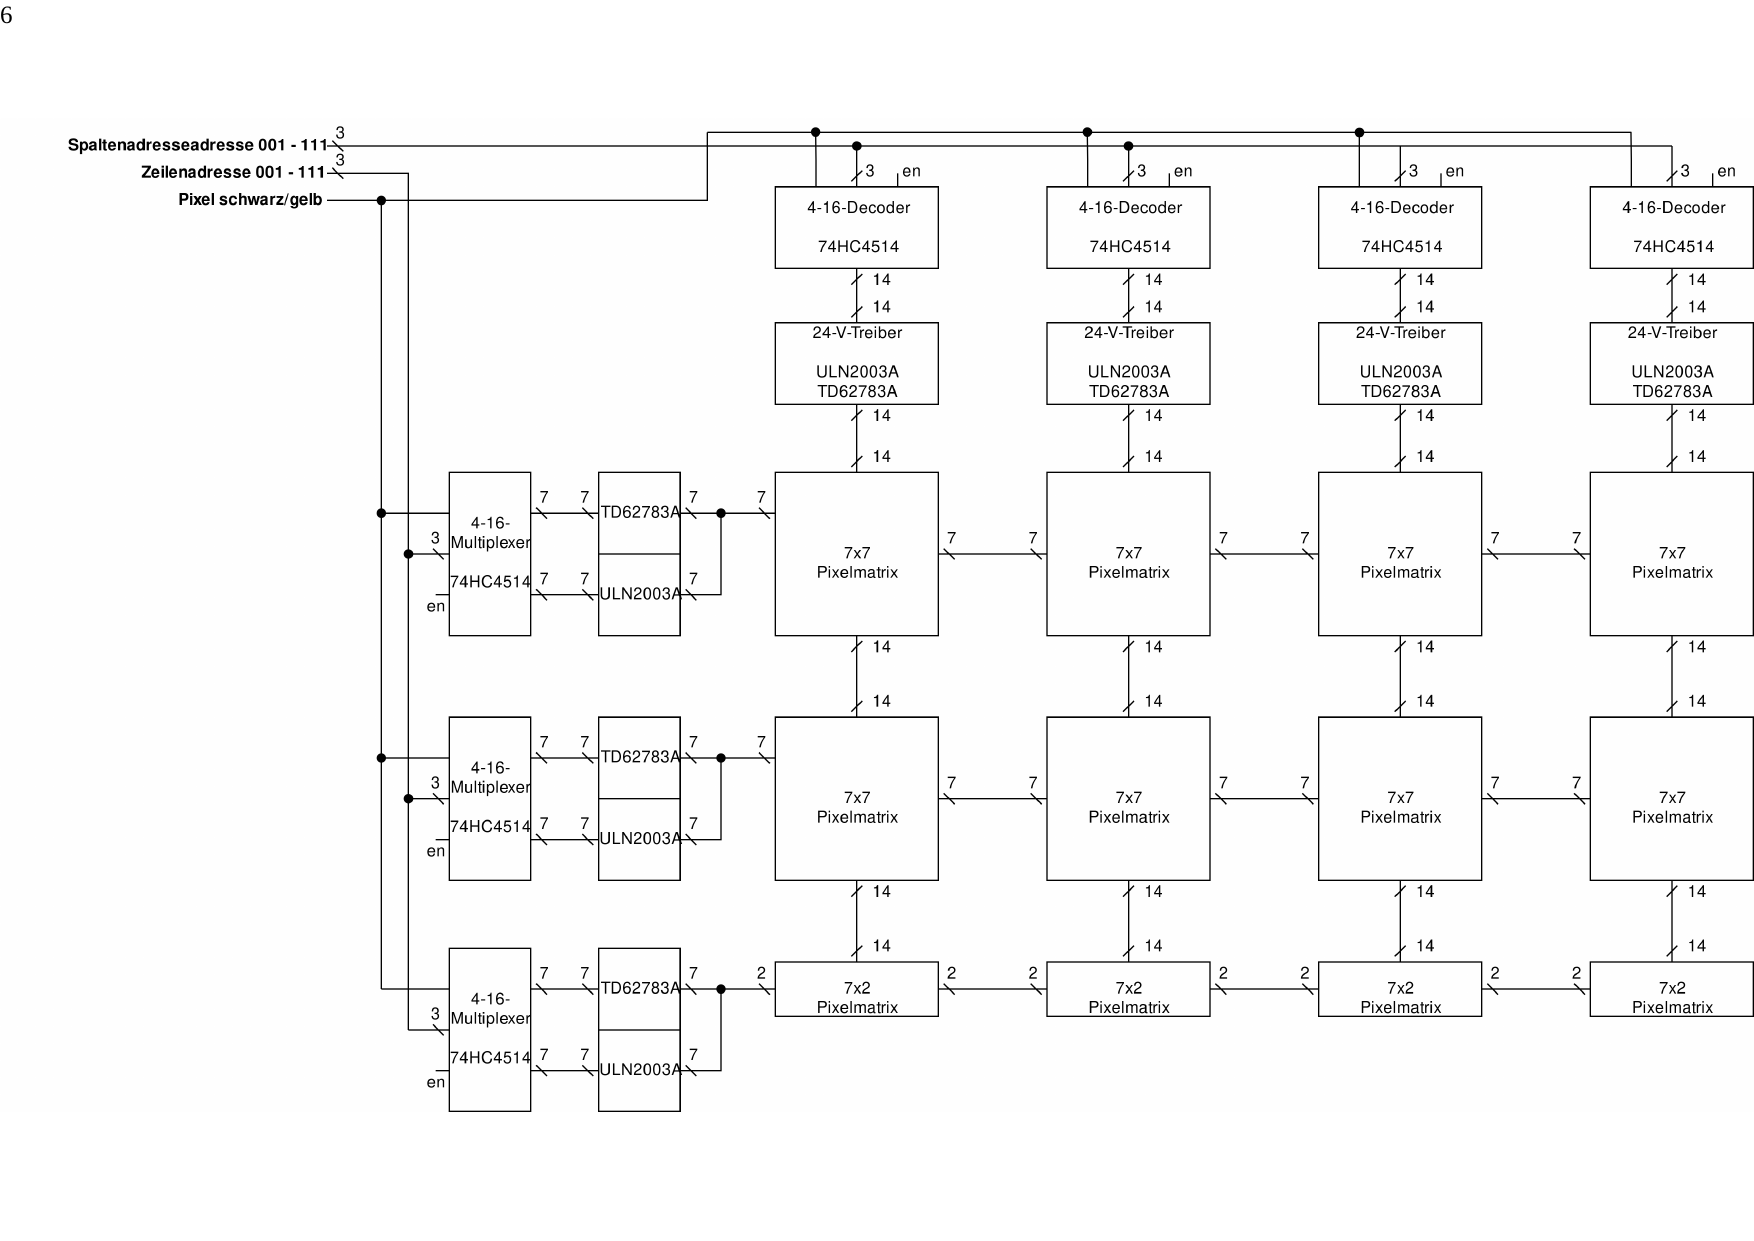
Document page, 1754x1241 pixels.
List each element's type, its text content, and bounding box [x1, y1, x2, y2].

picture [0, 118, 1754, 1112]
text 6 [0, 0, 1754, 29]
